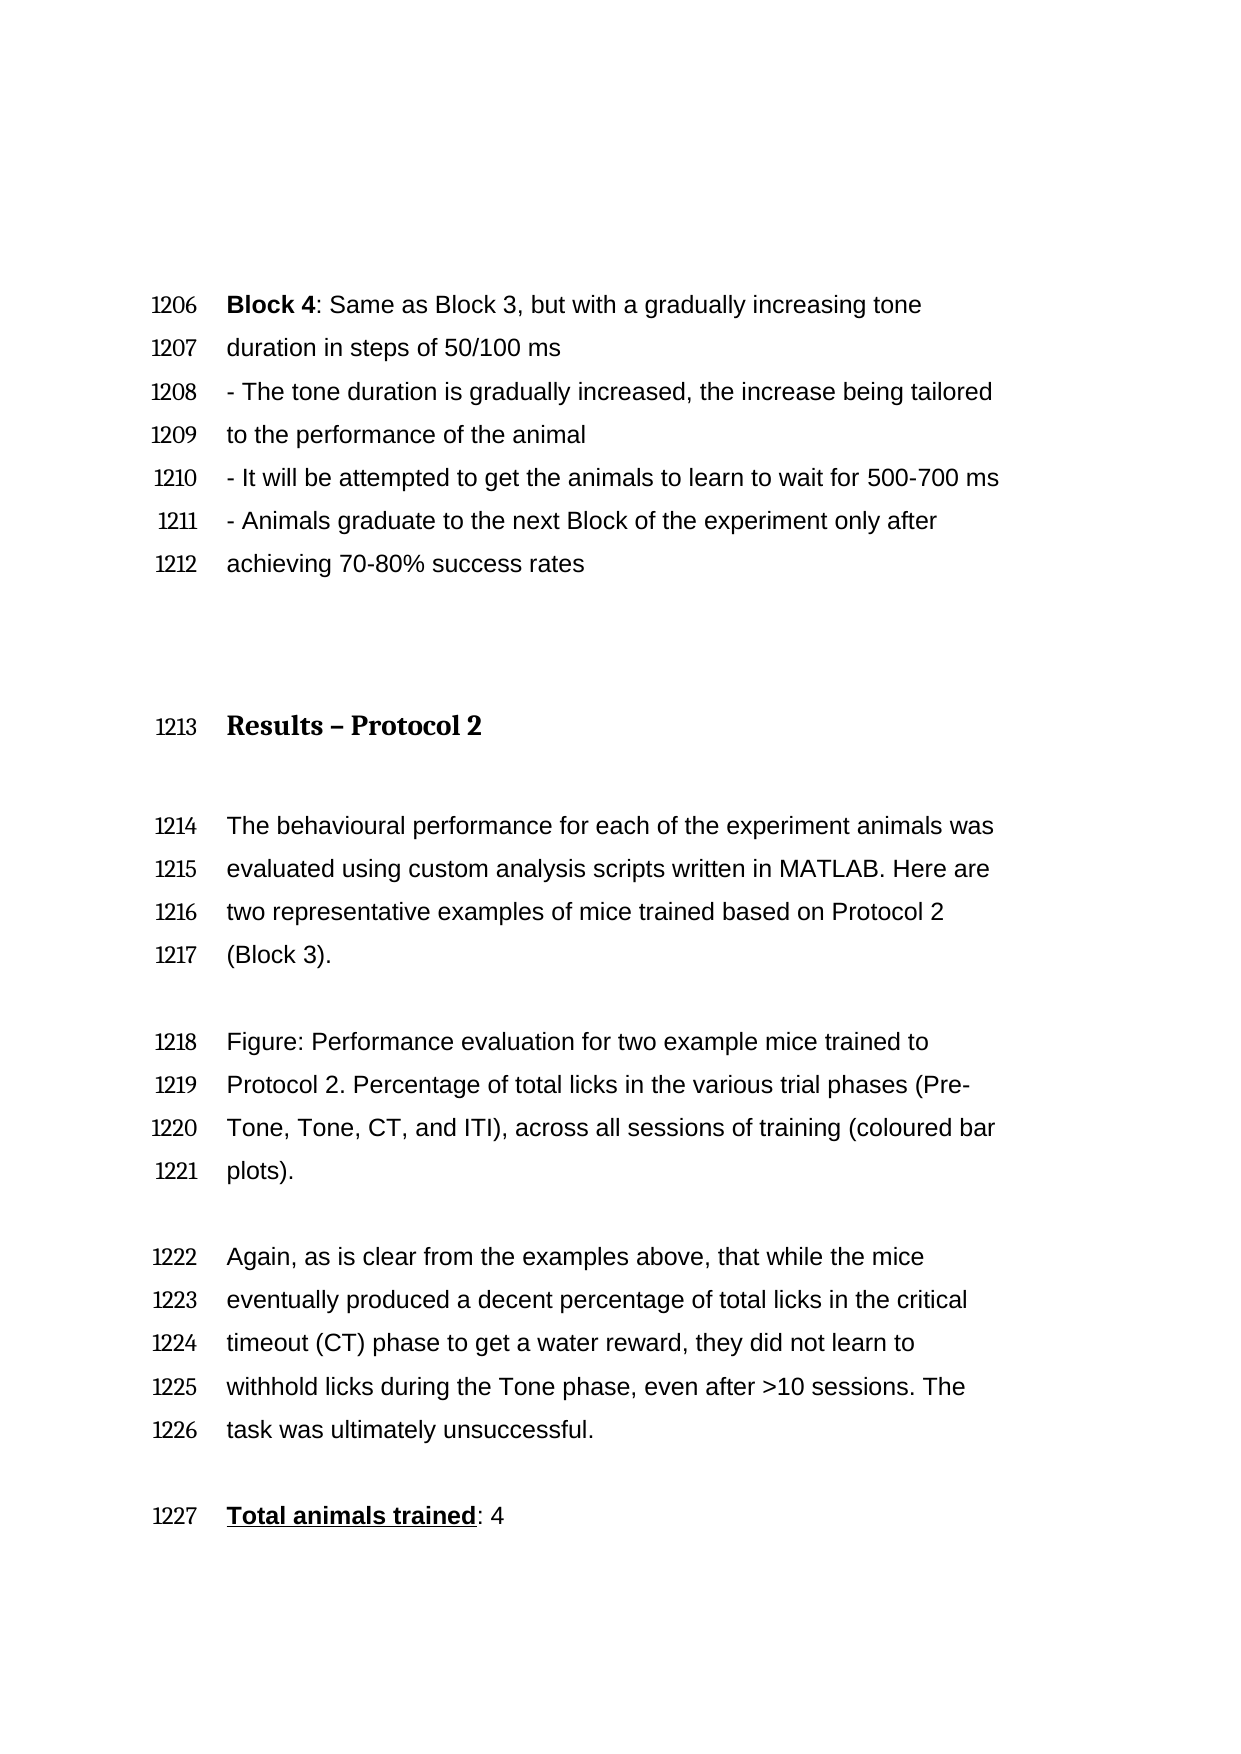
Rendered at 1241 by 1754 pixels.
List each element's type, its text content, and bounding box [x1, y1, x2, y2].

text - It will be attempted to get the animals to learn to wait for 500-700 ms [226, 463, 1014, 492]
text Total animals trained: 4 [226, 1501, 1014, 1530]
text - Animals graduate to the next Block of the experiment only after achieving 70-80% success rates [226, 506, 1014, 578]
text The behavioural performance for each of the experiment animals was evaluated using custom analysis scripts written in MATLAB. Here are two representative examples of mice trained based on Protocol 2 (Block 3). [226, 811, 1014, 969]
text - The tone duration is gradually increased, the increase being tailored to the performance of the animal [226, 377, 1014, 448]
subtitle Results – Protocol 2 [226, 709, 1014, 743]
text Again, as is clear from the examples above, that while the mice eventually produced a decent percentage of total licks in the critical timeout (CT) phase to get a water reward, they did not learn to withhold licks during the Tone phase, even after >10 sessions. The task was ultimately unsuccessful. [226, 1242, 1014, 1443]
text Block 4: Same as Block 3, but with a gradually increasing tone duration in steps of 50/100 ms [226, 290, 1014, 362]
text Figure: Performance evaluation for two example mice trained to Protocol 2. Percentage of total licks in the various trial phases (Pre-Tone, Tone, CT, and ITI), across all sessions of training (coloured bar plots). [226, 1027, 1014, 1185]
